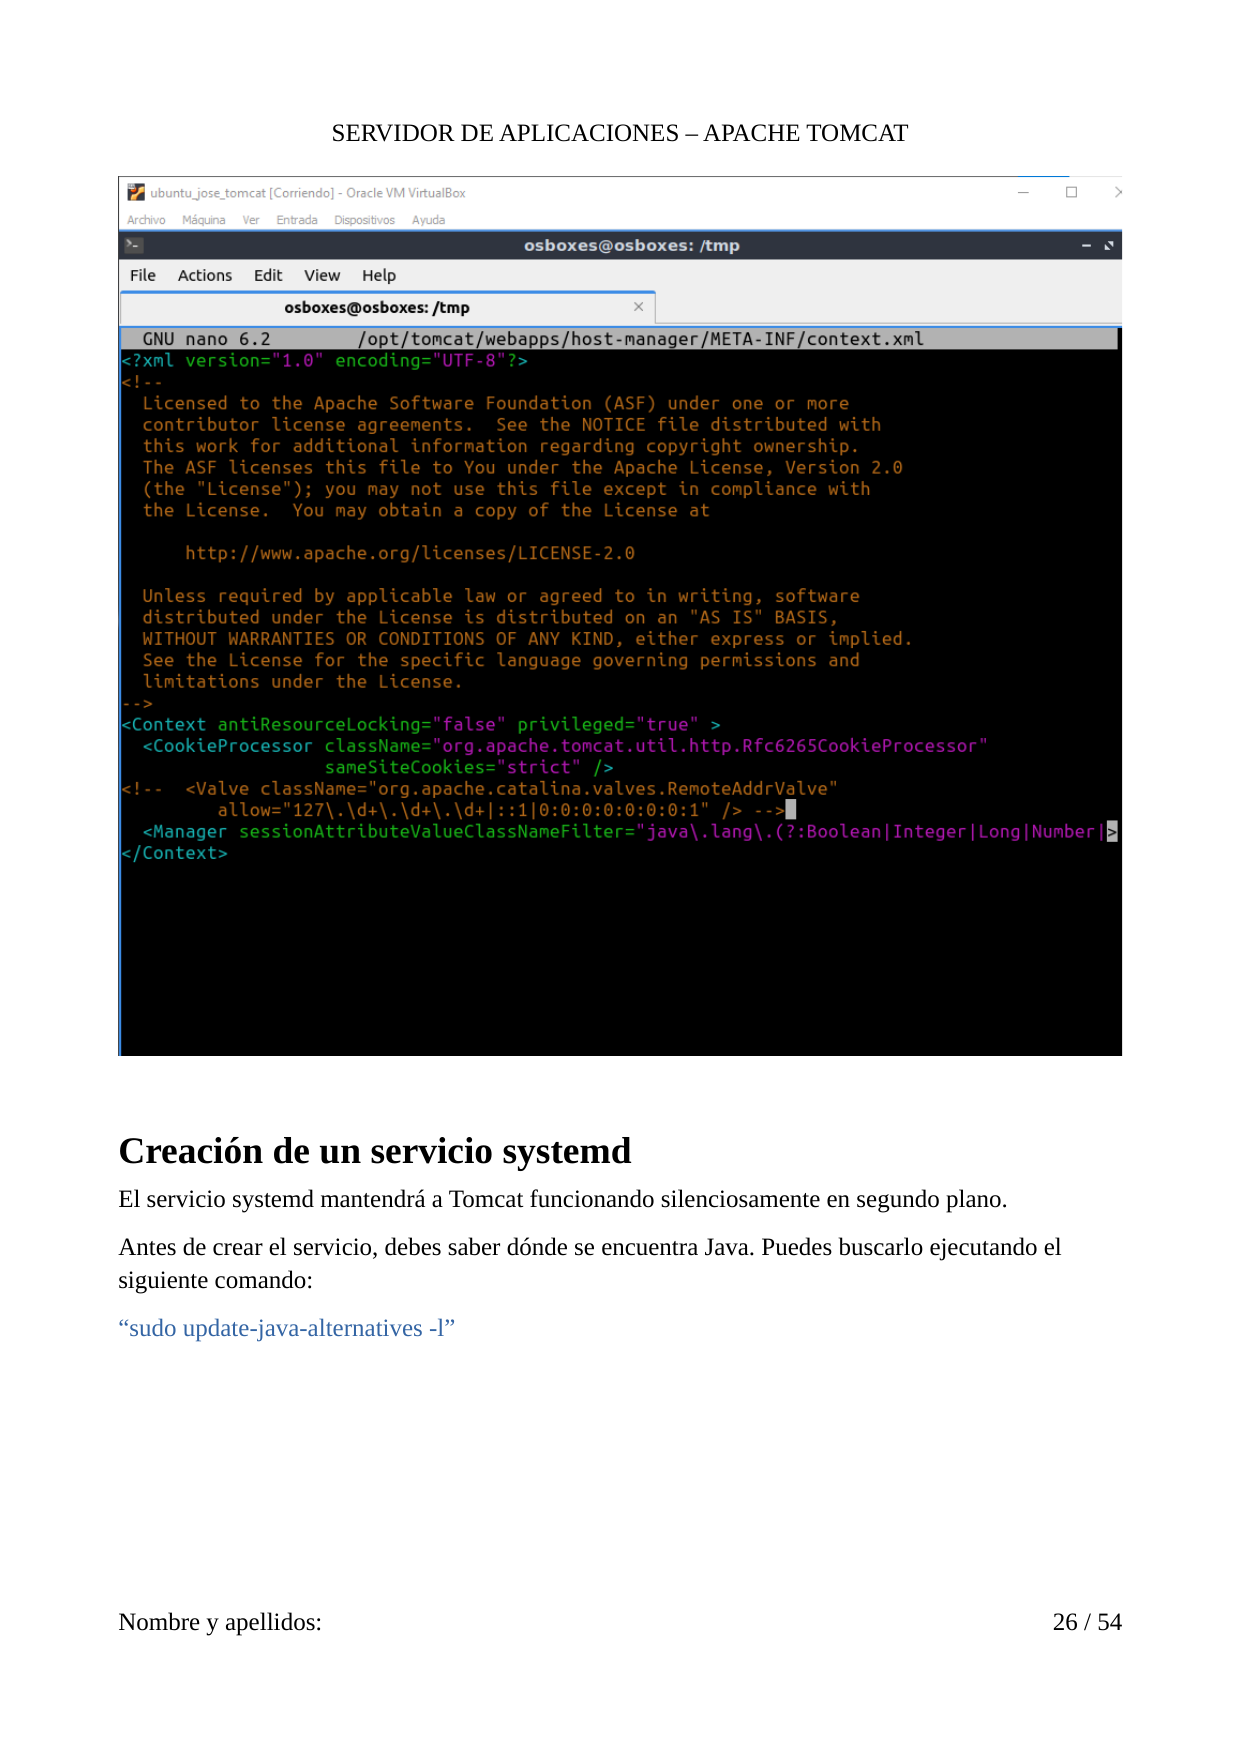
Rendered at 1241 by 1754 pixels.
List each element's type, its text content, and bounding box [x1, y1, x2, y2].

text Antes de crear el servicio, debes saber dónde se encuentra Java. Puedes buscarlo ejecutando el siguiente comando: [118, 1232, 1122, 1294]
subtitle Creación de un servicio systemd [118, 1129, 1122, 1172]
text El servicio systemd mantendrá a Tomcat funcionando silenciosamente en segundo plano. [118, 1184, 1122, 1213]
text “sudo update-java-alternatives -l” [118, 1313, 1122, 1341]
picture [118, 176, 1123, 1056]
